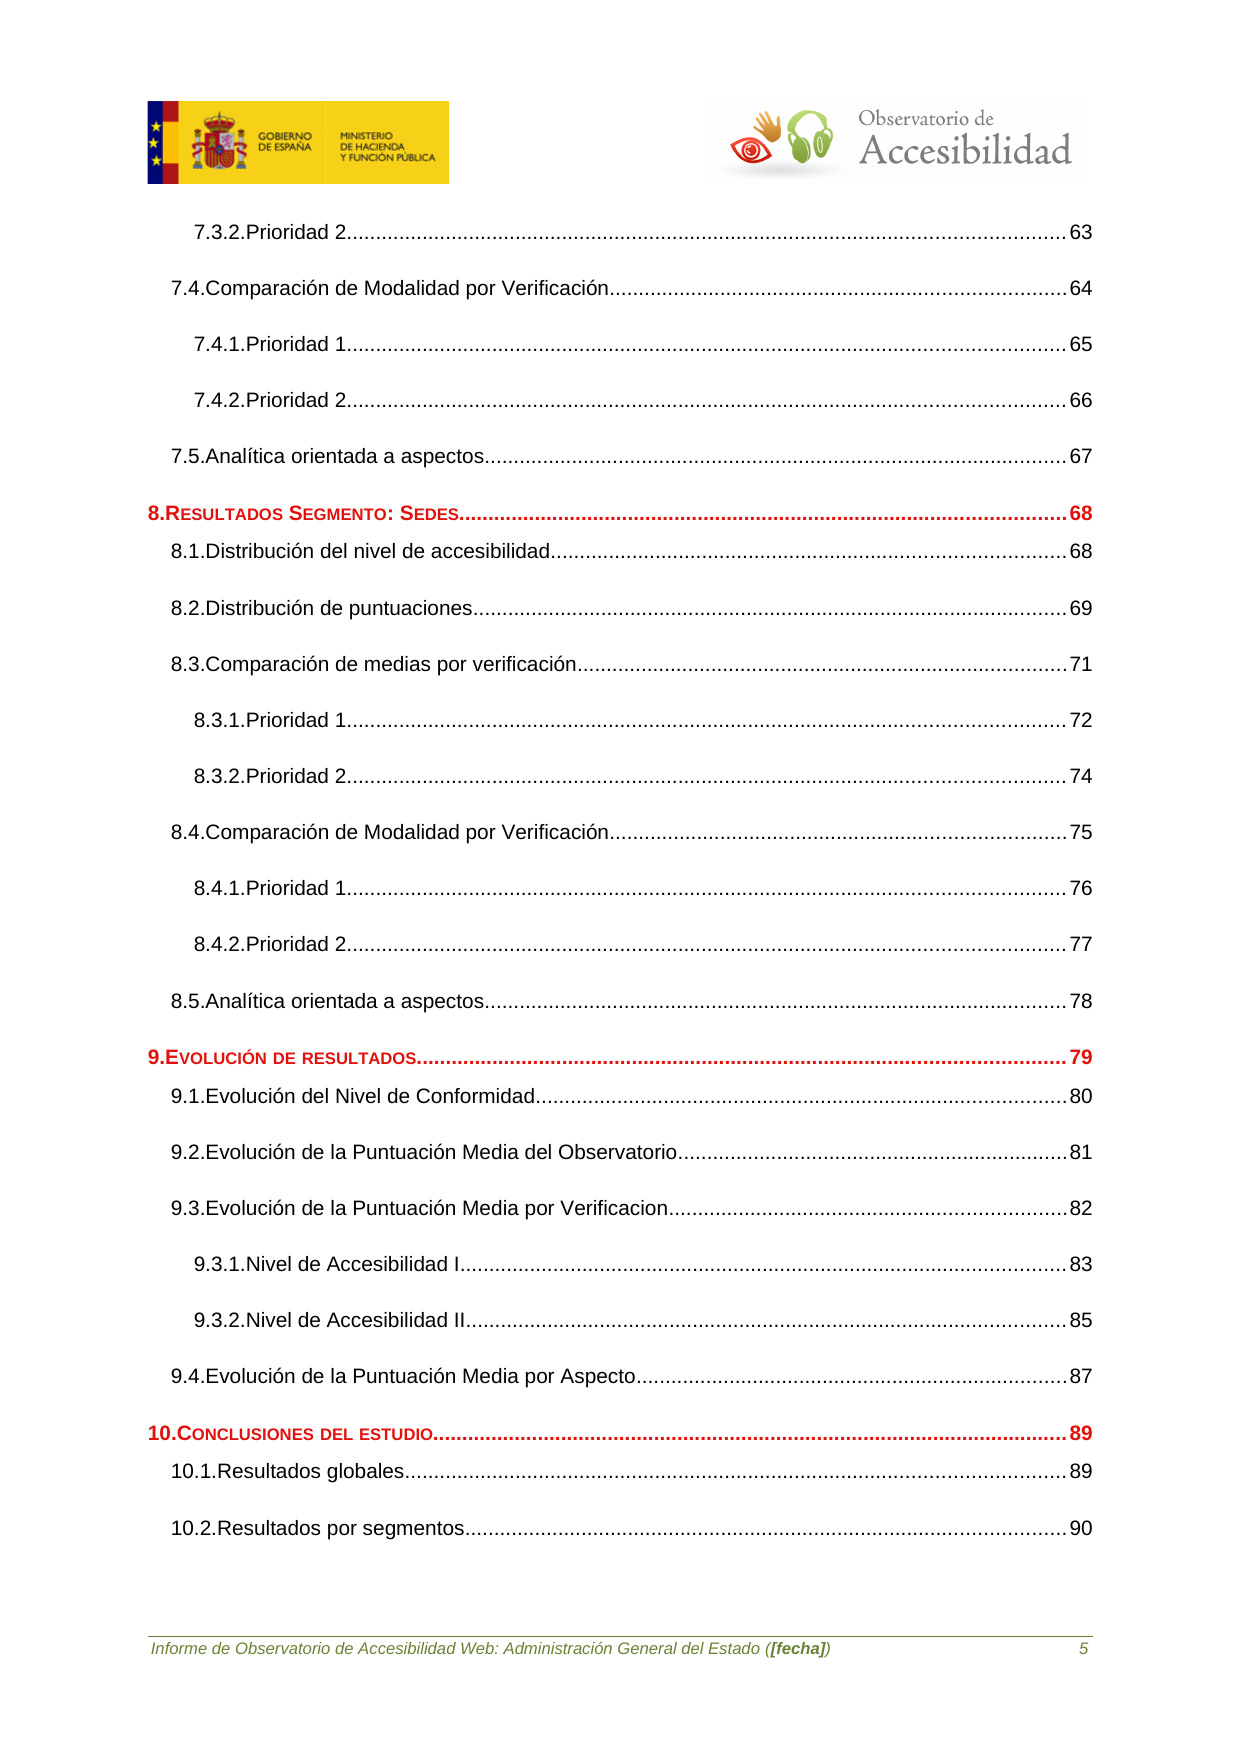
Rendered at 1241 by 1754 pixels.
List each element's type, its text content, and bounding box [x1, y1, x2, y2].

text 9.1.Evolución del Nivel de Conformidad 80 [171, 1083, 1092, 1107]
text 10.2.Resultados por segmentos 90 [171, 1515, 1092, 1539]
text 10.1.Resultados globales 89 [171, 1459, 1092, 1483]
text 8.4.Comparación de Modalidad por Verificación 75 [171, 820, 1092, 844]
text 8.Resultados Segmento: Sedes 68 [148, 500, 1092, 524]
text 9.3.1.Nivel de Accesibilidad I 83 [193, 1252, 1092, 1276]
picture [710, 101, 1086, 184]
text 7.4.2.Prioridad 2 66 [193, 388, 1092, 412]
text 8.2.Distribución de puntuaciones 69 [171, 595, 1092, 619]
text 10.Conclusiones del estudio 89 [148, 1420, 1092, 1444]
text 7.3.2.Prioridad 2 63 [193, 220, 1092, 244]
text 7.5.Analítica orientada a aspectos 67 [171, 444, 1092, 468]
text 9.Evolución de resultados 79 [148, 1044, 1092, 1068]
text 8.5.Analítica orientada a aspectos 78 [171, 988, 1092, 1012]
text 8.3.Comparación de medias por verificación 71 [171, 652, 1092, 676]
text 8.1.Distribución del nivel de accesibilidad 68 [171, 539, 1092, 563]
text 8.3.1.Prioridad 1 72 [193, 708, 1092, 732]
picture [147, 101, 450, 184]
text 7.4.Comparación de Modalidad por Verificación 64 [171, 276, 1092, 300]
text 9.4.Evolución de la Puntuación Media por Aspecto 87 [171, 1364, 1092, 1388]
text 9.2.Evolución de la Puntuación Media del Observatorio 81 [171, 1139, 1092, 1163]
text 8.4.2.Prioridad 2 77 [193, 932, 1092, 956]
text 9.3.Evolución de la Puntuación Media por Verificacion 82 [171, 1196, 1092, 1220]
text 8.4.1.Prioridad 1 76 [193, 876, 1092, 900]
text 8.3.2.Prioridad 2 74 [193, 764, 1092, 788]
text 7.4.1.Prioridad 1 65 [193, 332, 1092, 356]
text 9.3.2.Nivel de Accesibilidad II 85 [193, 1308, 1092, 1332]
